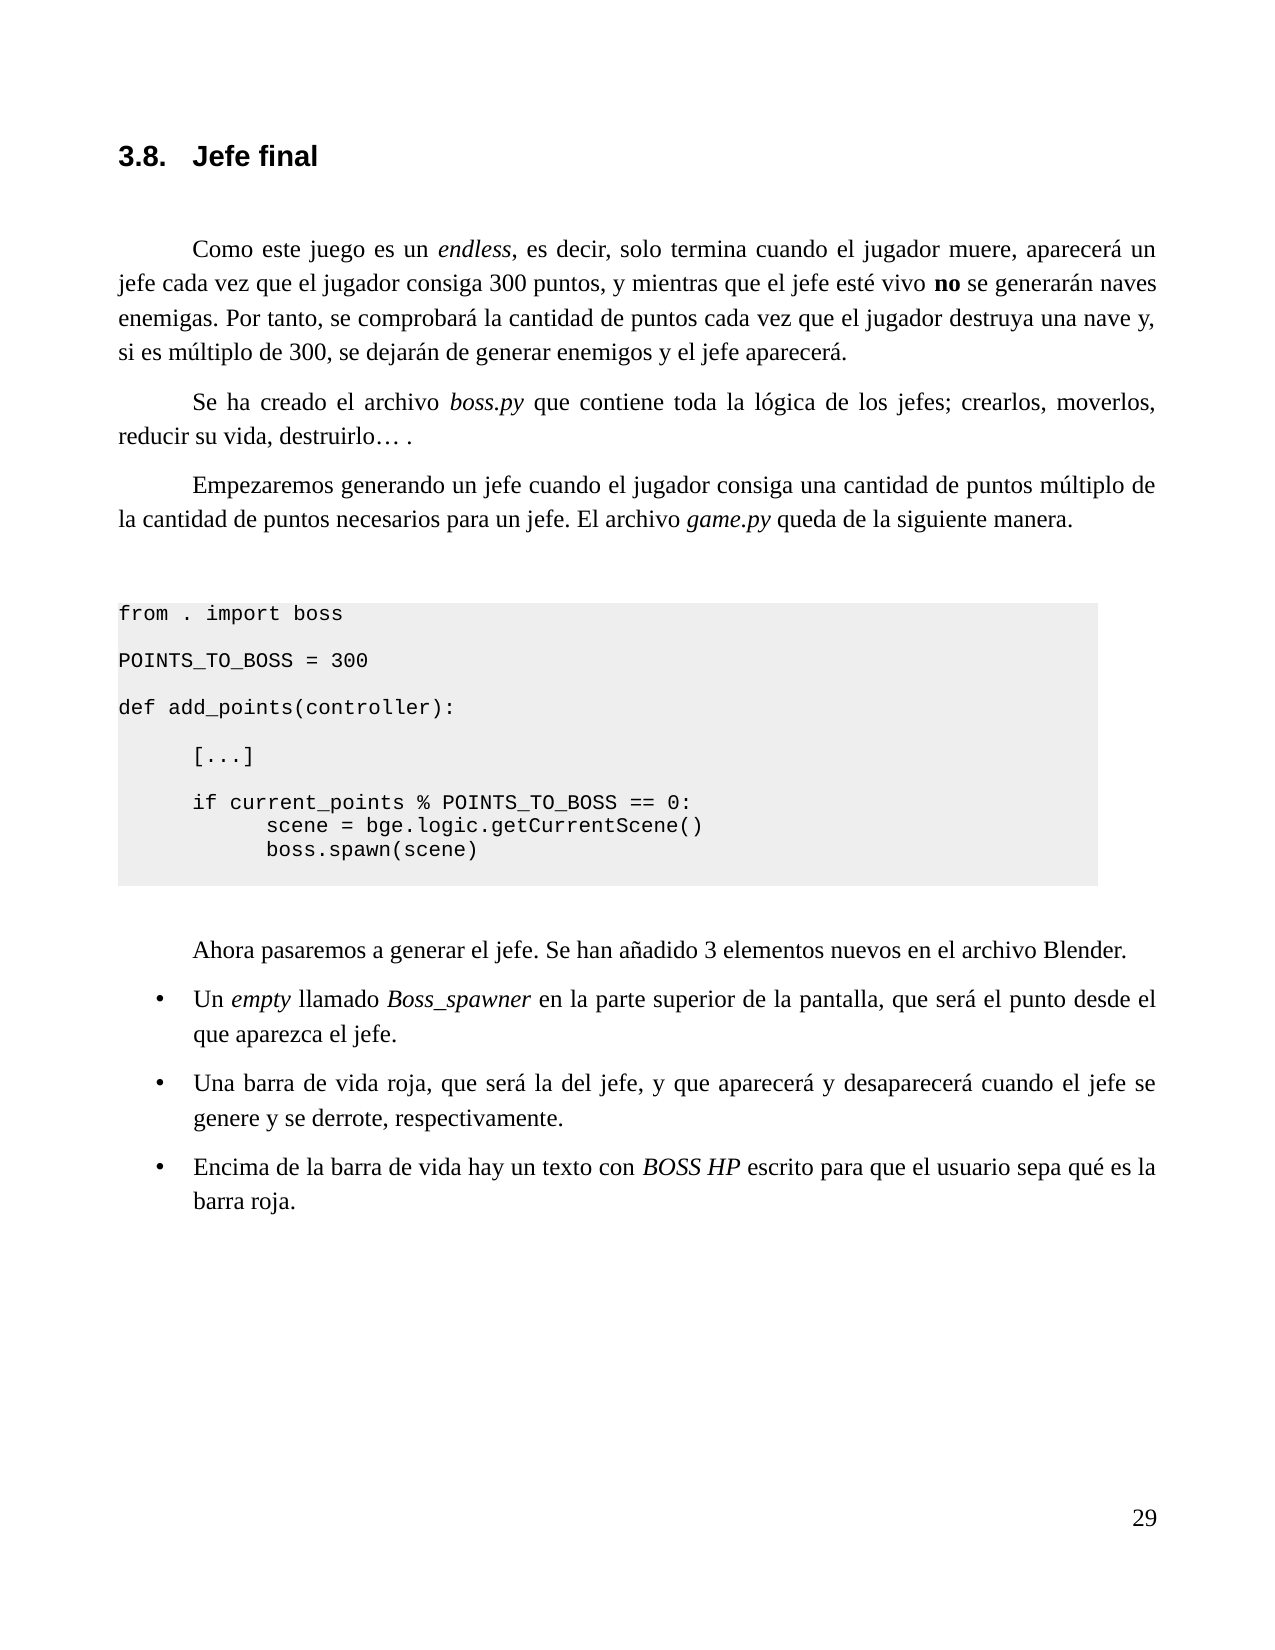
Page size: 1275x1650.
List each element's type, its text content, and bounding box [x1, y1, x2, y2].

text Se ha creado el archivo boss.py que contiene toda la lógica de los jefes; crearlos, moverlos, reducir su vida, destruirlo… . [118, 387, 1157, 450]
text from . import boss [118, 603, 1098, 626]
list Una barra de vida roja, que será la del jefe, y que aparecerá y desaparecerá cuando el jefe se genere y se derrote, respectivamente. [156, 1068, 1157, 1131]
subtitle 3.8. Jefe final [118, 139, 1157, 172]
text POINTS_TO_BOSS = 300 [118, 650, 1098, 674]
list Encima de la barra de vida hay un texto con BOSS HP escrito para que el usuario sepa qué es la barra roja. [156, 1152, 1157, 1215]
text Como este juego es un endless, es decir, solo termina cuando el jugador muere, aparecerá un jefe cada vez que el jugador consiga 300 puntos, y mientras que el jefe esté vivo no se generarán naves enemigas. Por tanto, se comprobará la cantidad de puntos cada vez que el jugador destruya una nave y, si es múltiplo de 300, se dejarán de generar enemigos y el jefe aparecerá. [118, 234, 1157, 366]
text if current_points % POINTS_TO_BOSS == 0: [118, 792, 1098, 816]
text Empezaremos generando un jefe cuando el jugador consiga una cantidad de puntos múltiplo de la cantidad de puntos necesarios para un jefe. El archivo game.py queda de la siguiente manera. [118, 470, 1157, 533]
list Un empty llamado Boss_spawner en la parte superior de la pantalla, que será el punto desde el que aparezca el jefe. [156, 984, 1157, 1048]
text scene = bge.logic.getCurrentScene() [118, 816, 1098, 839]
text boss.spawn(scene) [118, 839, 1098, 863]
text Ahora pasaremos a generar el jefe. Se han añadido 3 elementos nuevos en el archivo Blender. [118, 936, 1157, 964]
text [...] [118, 744, 1098, 768]
text def add_points(controller): [118, 697, 1098, 721]
